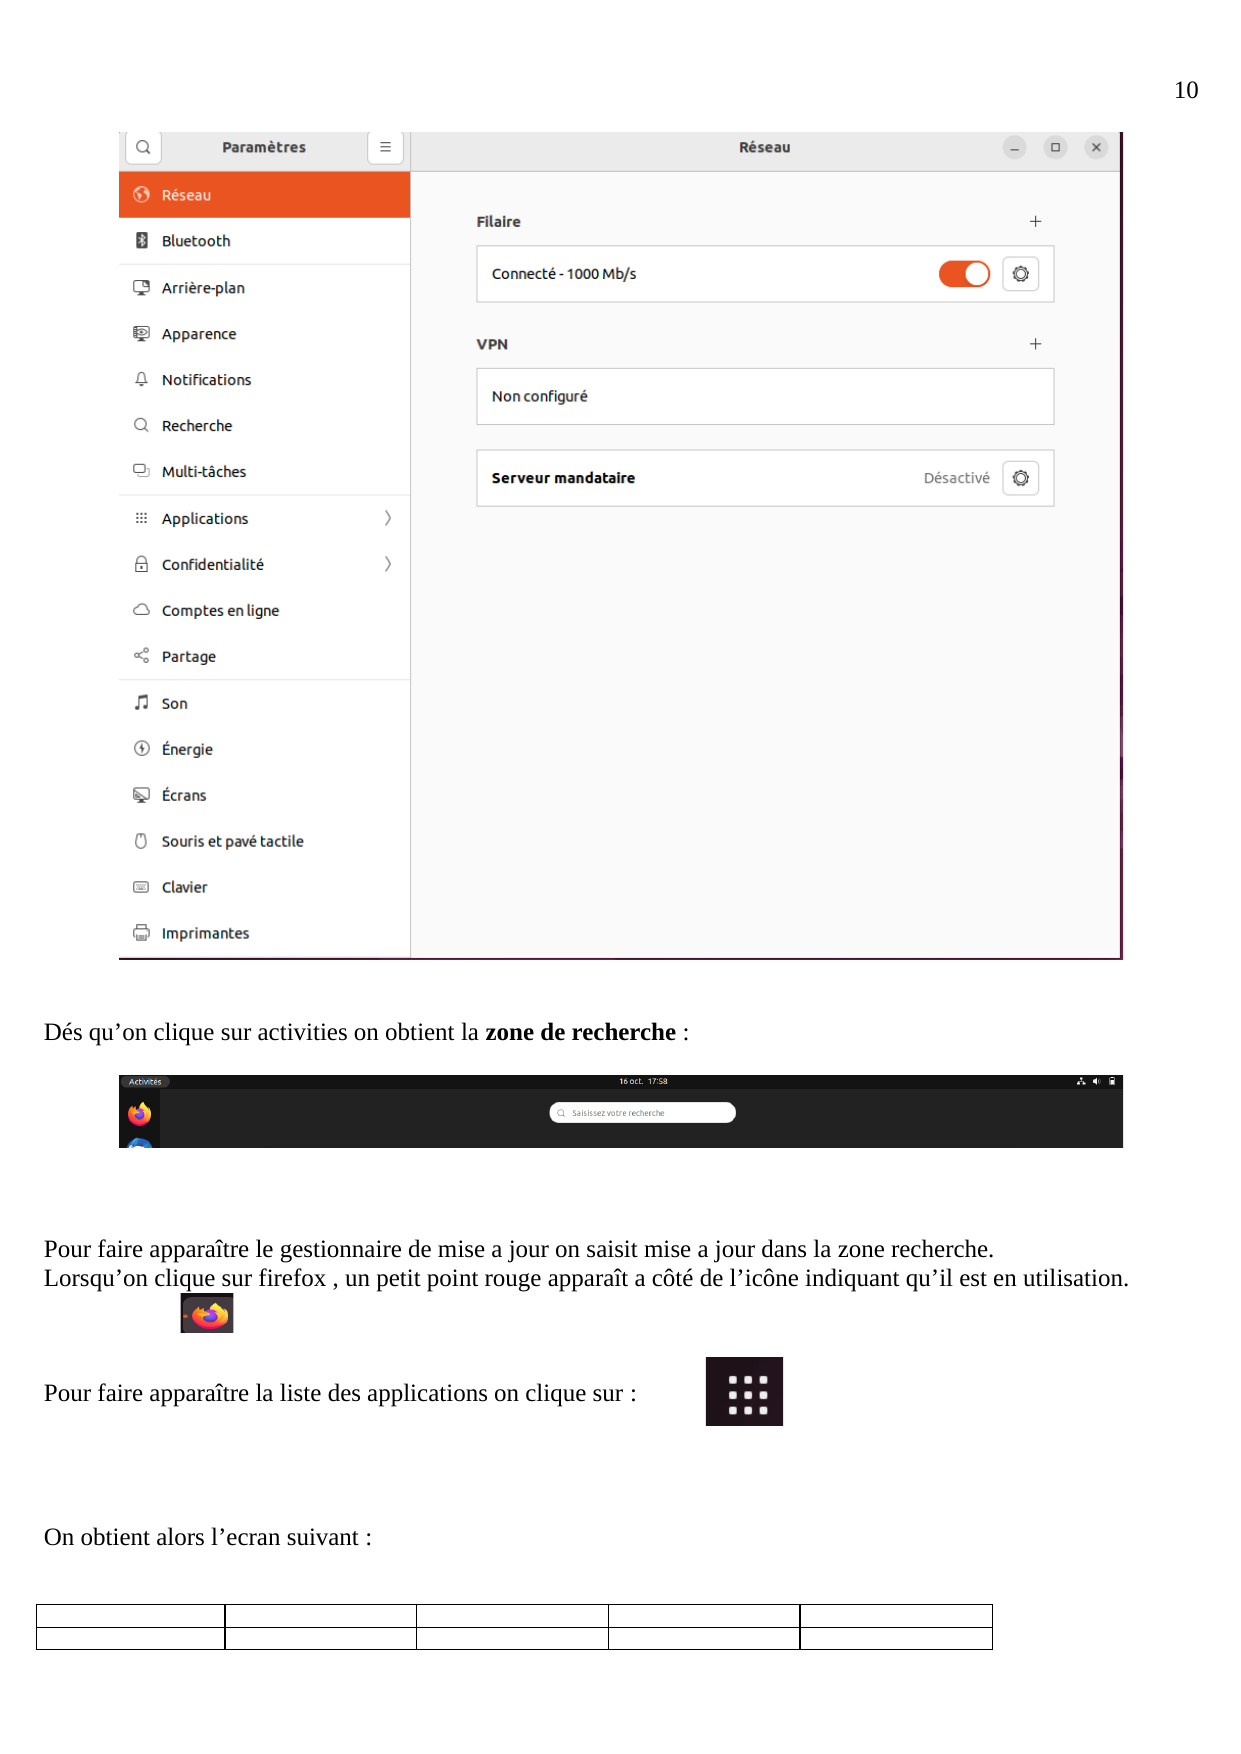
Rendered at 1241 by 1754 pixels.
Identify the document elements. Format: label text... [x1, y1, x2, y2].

text Pour faire apparaître la liste des applications on clique sur : [44, 1378, 705, 1407]
picture [705, 1357, 784, 1426]
text [784, 1378, 1198, 1407]
picture [119, 132, 1124, 960]
text Pour faire apparaître le gestionnaire de mise a jour on saisit mise a jour dans la zone recherche. [44, 1234, 1198, 1263]
text Lorsqu’on clique sur firefox , un petit point rouge apparaît a côté de l’icône indiquant qu’il est en utilisation. [44, 1263, 1198, 1292]
picture [180, 1293, 234, 1333]
picture [119, 1075, 1124, 1148]
text Dés qu’on clique sur activities on obtient la zone de recherche : [44, 1017, 1198, 1046]
text On obtient alors l’ecran suivant : [44, 1522, 1198, 1550]
